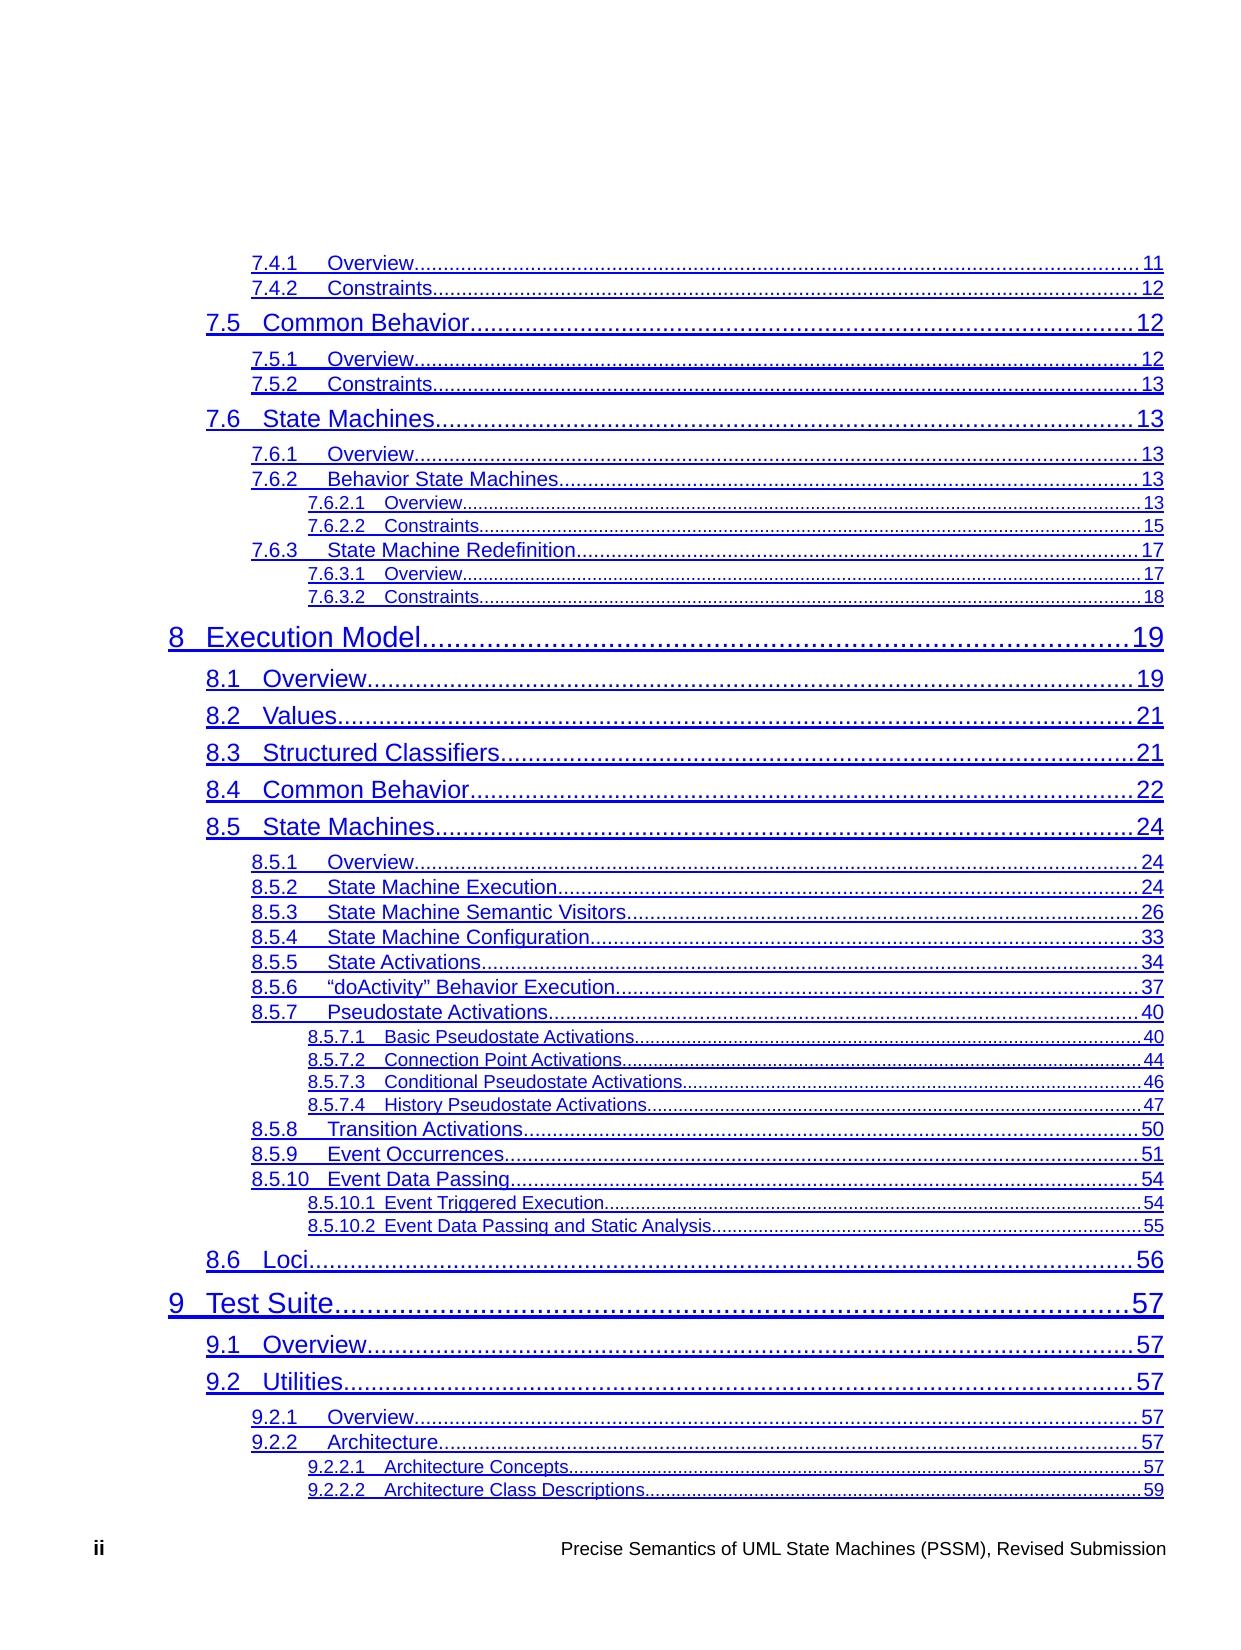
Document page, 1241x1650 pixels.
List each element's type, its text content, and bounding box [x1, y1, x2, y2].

text 8.5.7.3 Conditional Pseudostate Activations 46 [308, 1070, 1164, 1090]
text 8.2 Values 21 [206, 701, 1164, 726]
text 7.5.2 Constraints 13 [251, 370, 1164, 392]
text 8.4 Common Behavior 22 [206, 775, 1164, 800]
text 7.5.1 Overview 12 [251, 345, 1164, 367]
text 7.4.2 Constraints 12 [251, 275, 1164, 297]
text 7.4.1 Overview 11 [251, 250, 1164, 272]
text 8.3 Structured Classifiers 21 [206, 738, 1164, 763]
text 8.5.2 State Machine Execution 24 [251, 874, 1164, 896]
text 8.5.10 Event Data Passing 54 [251, 1166, 1164, 1188]
text 9.2.1 Overview 57 [251, 1404, 1164, 1426]
text 8.6 Loci 56 [206, 1245, 1164, 1270]
text 8.5.1 Overview 24 [251, 849, 1164, 871]
text 9.2.2.2 Architecture Class Descriptions 59 [308, 1477, 1164, 1497]
text 8.5.6 “doActivity” Behavior Execution 37 [251, 974, 1164, 996]
text 7.6.2.2 Constraints 15 [308, 514, 1164, 534]
text 8.5.7.2 Connection Point Activations 44 [308, 1047, 1164, 1067]
text 7.6.3.2 Constraints 18 [308, 584, 1164, 605]
text 8.5.7.4 History Pseudostate Activations 47 [308, 1093, 1164, 1113]
text 8.5.8 Transition Activations 50 [251, 1116, 1164, 1138]
text 9.2.2.1 Architecture Concepts 57 [308, 1454, 1164, 1474]
text 9 Test Suite 57 [168, 1284, 1164, 1315]
text 7.6.3 State Machine Redefinition 17 [251, 537, 1164, 559]
text 7.6.2 Behavior State Machines 13 [251, 466, 1164, 488]
text 8.5 State Machines 24 [206, 812, 1164, 837]
text 8.5.10.2 Event Data Passing and Static Analysis 55 [308, 1214, 1164, 1234]
text 8.5.7 Pseudostate Activations 40 [251, 999, 1164, 1021]
text 8.1 Overview 19 [206, 664, 1164, 689]
text 7.6.1 Overview 13 [251, 441, 1164, 463]
text 8 Execution Model 19 [168, 618, 1164, 649]
text 8.5.4 State Machine Configuration 33 [251, 924, 1164, 946]
text 9.1 Overview 57 [206, 1330, 1164, 1355]
text 8.5.3 State Machine Semantic Visitors 26 [251, 899, 1164, 921]
text 9.2.2 Architecture 57 [251, 1429, 1164, 1451]
text 7.6 State Machines 13 [206, 404, 1164, 429]
text 7.6.3.1 Overview 17 [308, 562, 1164, 582]
text 8.5.10.1 Event Triggered Execution 54 [308, 1191, 1164, 1211]
text 9.2 Utilities 57 [206, 1367, 1164, 1392]
text 8.5.9 Event Occurrences 51 [251, 1141, 1164, 1163]
text 8.5.5 State Activations 34 [251, 949, 1164, 971]
text 7.5 Common Behavior 12 [206, 308, 1164, 333]
text 8.5.7.1 Basic Pseudostate Activations 40 [308, 1024, 1164, 1044]
text 7.6.2.1 Overview 13 [308, 491, 1164, 511]
